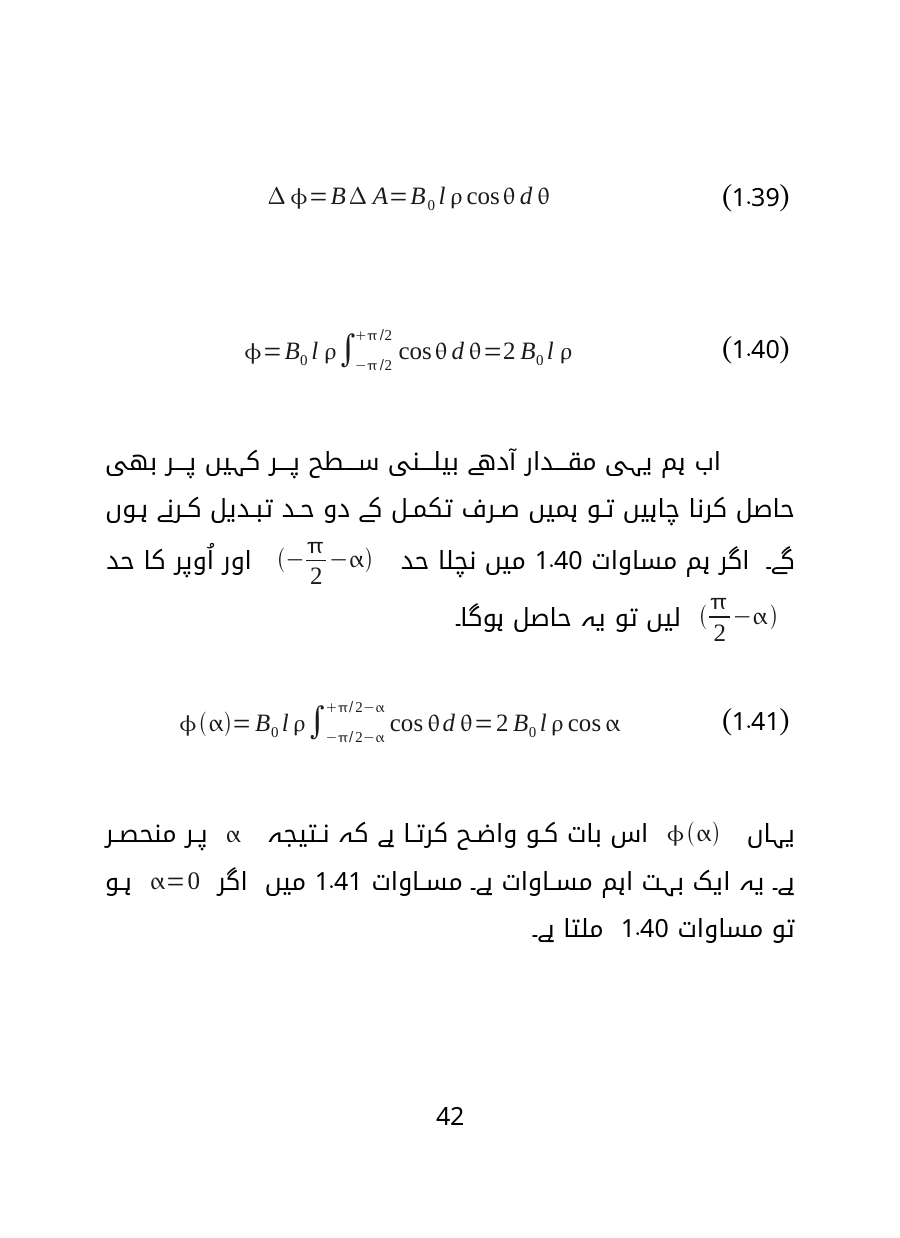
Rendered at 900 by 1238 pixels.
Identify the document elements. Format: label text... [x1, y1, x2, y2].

table_header [105, 692, 702, 764]
table_header [105, 169, 705, 240]
table_header (1.40) [703, 321, 795, 392]
table_header [105, 321, 703, 392]
text یہاں اس بات کو واضح کرتا ہے کہ نتیجہ پر منحصر ہے۔ یہ ایک بہت اہم مساوات ہے۔ مساوات 1.41 میں اگرہو تو مساوات 1.40 ملتا ہے۔ [105, 810, 795, 953]
text اب ہم یہی مقدار آدھے بیلنی سطح پر کہیں پر بھی حاصل کرنا چاہیں تو ہمیں صرف تکمل کے دو حد تبدیل کرنے ہوں گے۔ اگر ہم مساوات 1.40 میں نچلا حد اور اُوپر کا حدلیں تو یہ حاصل ہوگا۔ [105, 438, 795, 646]
table_header (1.39) [705, 169, 795, 240]
table_header (1.41) [702, 692, 795, 764]
